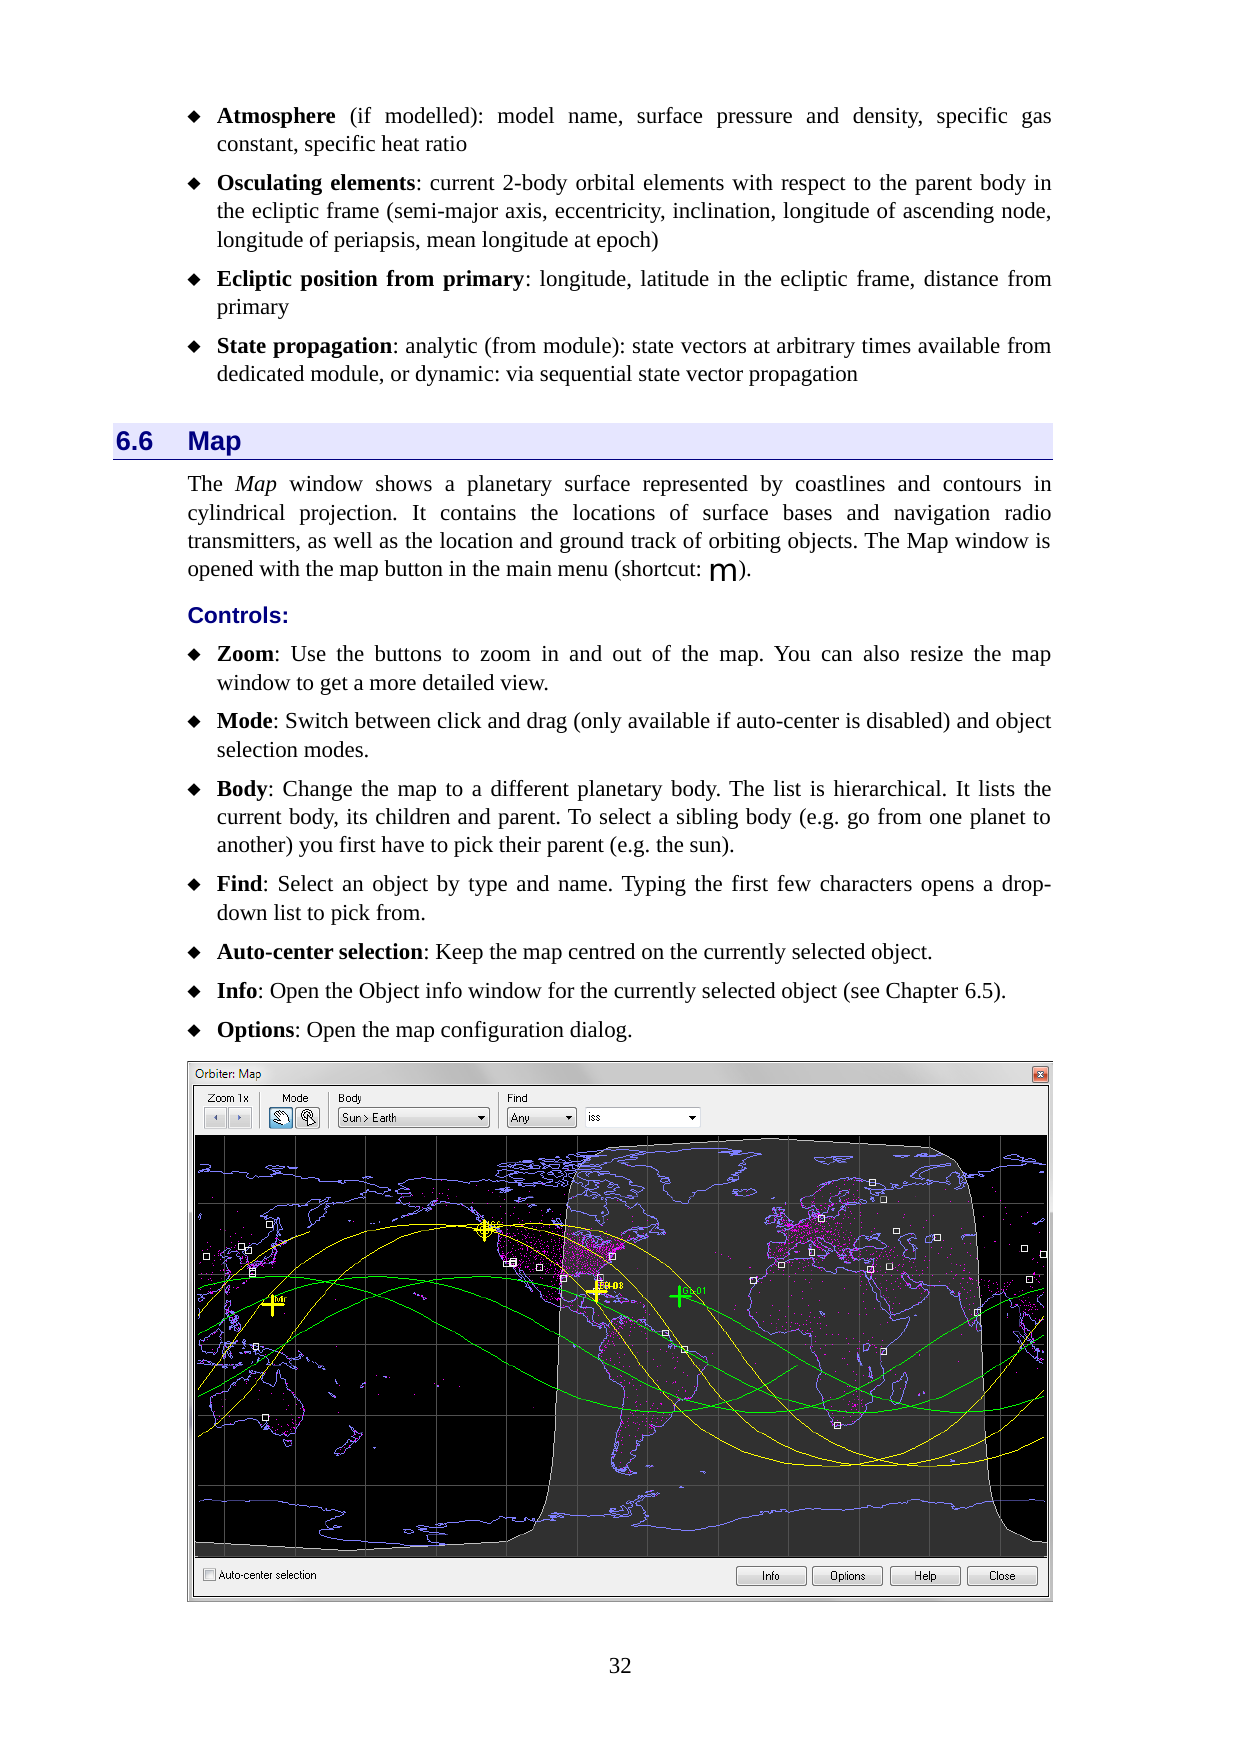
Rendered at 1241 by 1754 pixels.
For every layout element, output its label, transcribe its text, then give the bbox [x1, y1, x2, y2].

list Info: Open the Object info window for the currently selected object (see Chapter 6.4). [187, 976, 1053, 1004]
text The Map window shows a planetary surface represented by coastlines and contours in cylindrical projection. It contains the locations of surface bases and navigation radio transmitters, as well as the location and ground track of orbiting objects. The Map window is opened with the map button in the main menu (shortcut: m). [187, 469, 1053, 583]
list Body: Change the map to a different planetary body. The list is hierarchical. It lists the current body, its children and parent. To select a sibling body (e.g. go from one planet to another) you first have to pick their parent (e.g. the sun). [187, 774, 1053, 859]
picture [187, 1061, 1053, 1602]
list Zoom: Use the buttons to zoom in and out of the map. You can also resize the map window to get a more detailed view. [187, 639, 1053, 696]
list Find: Select an object by type and name. Typing the first few characters opens a drop-down list to pick from. [187, 869, 1053, 926]
list Ecliptic position from primary: longitude, latitude in the ecliptic frame, distance from primary [187, 263, 1053, 320]
list Options: Open the map configuration dialog. [187, 1014, 1053, 1043]
list Osculating elements: current 2-body orbital elements with respect to the parent body in the ecliptic frame (semi-major axis, eccentricity, inclination, longitude of ascending node, longitude of periapsis, mean longitude at epoch) [187, 168, 1053, 253]
subtitle Map [113, 423, 1053, 459]
list Mode: Switch between click and drag (only available if auto-center is disabled) and object selection modes. [187, 706, 1053, 763]
list Atmosphere (if modelled): model name, surface pressure and density, specific gas constant, specific heat ratio [187, 100, 1053, 157]
list State propagation: analytic (from module): state vectors at arbitrary times available from dedicated module, or dynamic: via sequential state vector propagation [187, 331, 1053, 387]
subtitle Controls: [187, 602, 1053, 628]
list Auto-center selection: Keep the map centred on the currently selected object. [187, 937, 1053, 965]
